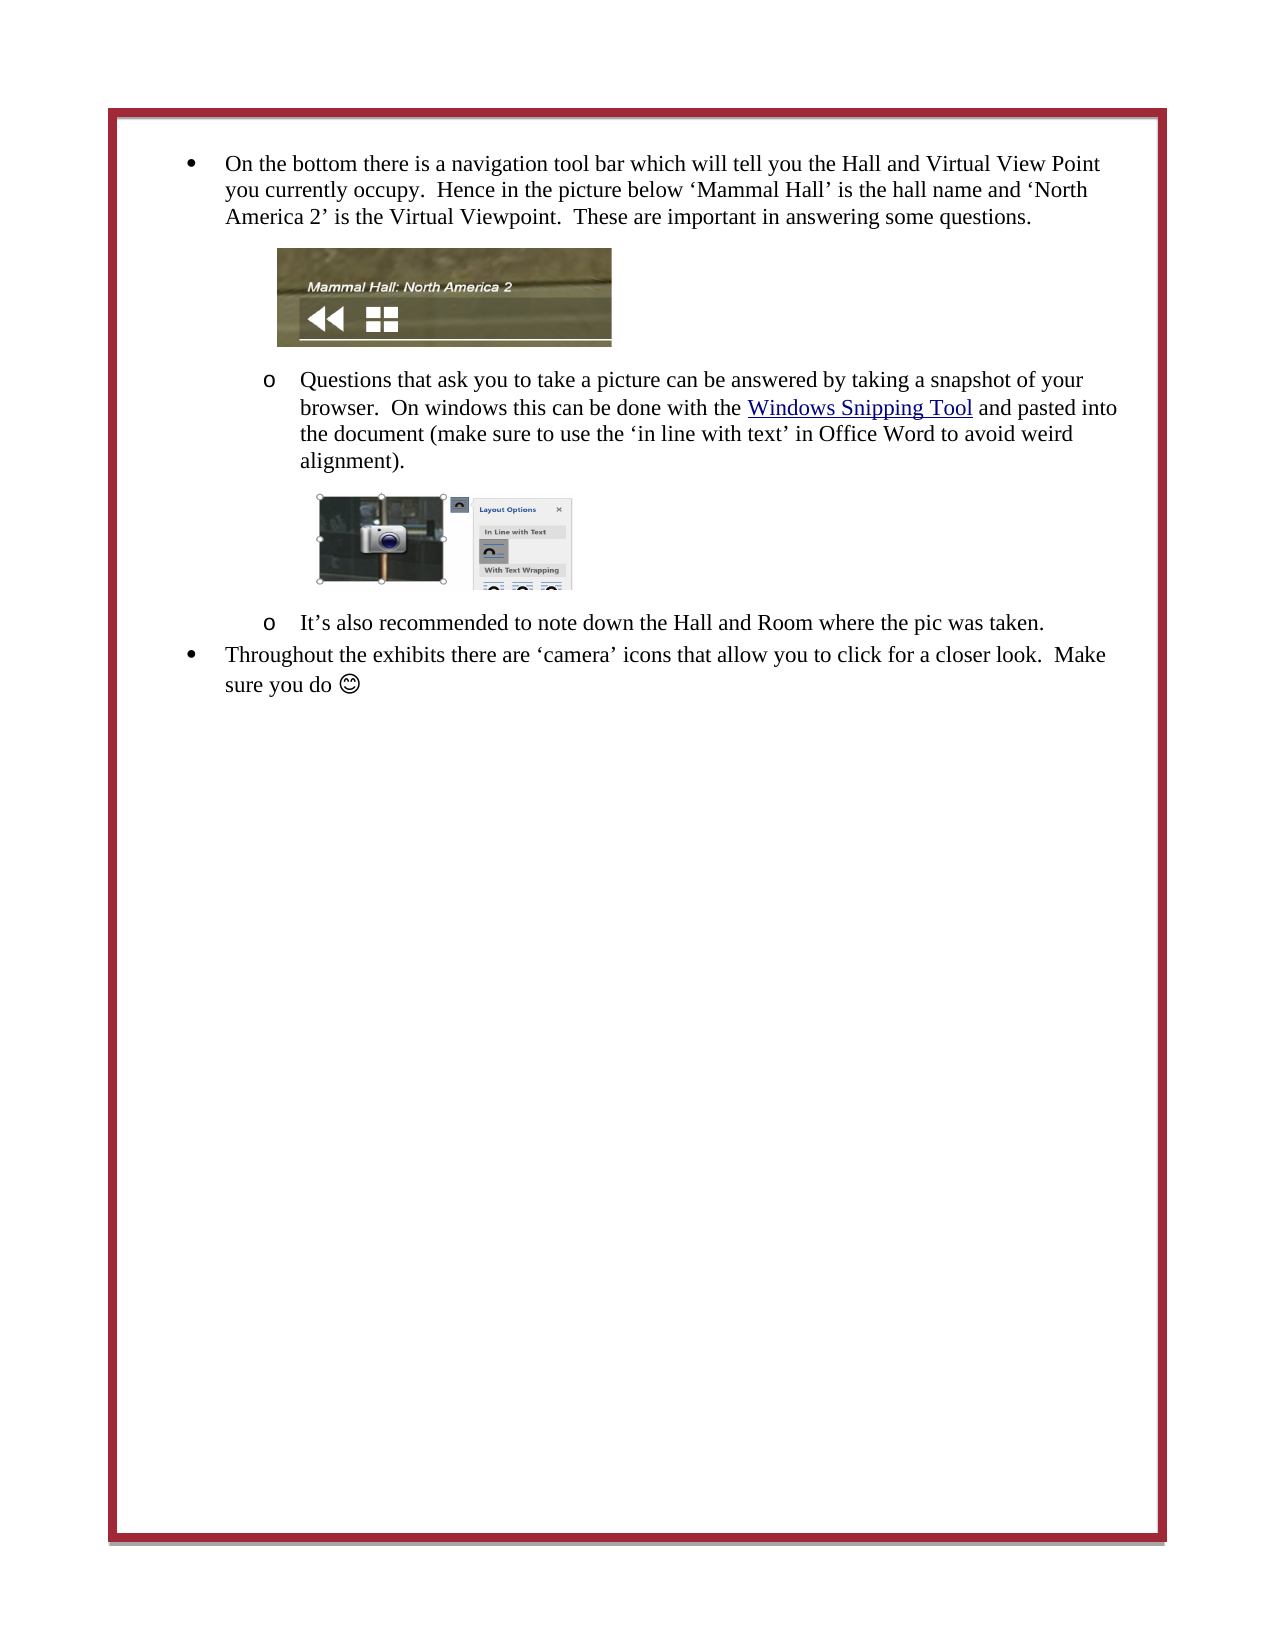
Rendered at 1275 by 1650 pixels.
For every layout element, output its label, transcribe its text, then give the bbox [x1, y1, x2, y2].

list Throughout the exhibits there are ‘camera’ icons that allow you to click for a closer look. Make sure you do 😊 [187, 641, 1125, 699]
list It’s also recommended to note down the Hall and Room where the pic was taken. [262, 609, 1125, 637]
list On the bottom there is a navigation tool bar which will tell you the Hall and Virtual View Point you currently occupy. Hence in the picture below ‘Mammal Hall’ is the hall name and ‘North America 2’ is the Virtual Viewpoint. These are important in answering some questions. [187, 150, 1125, 229]
list Questions that ask you to take a picture can be answered by taking a snapshot of your browser. On windows this can be done with the Windows Snipping Tool and pasted into the document (make sure to use the ‘in line with text’ in Office Word to avoid weird alignment). [262, 366, 1125, 473]
